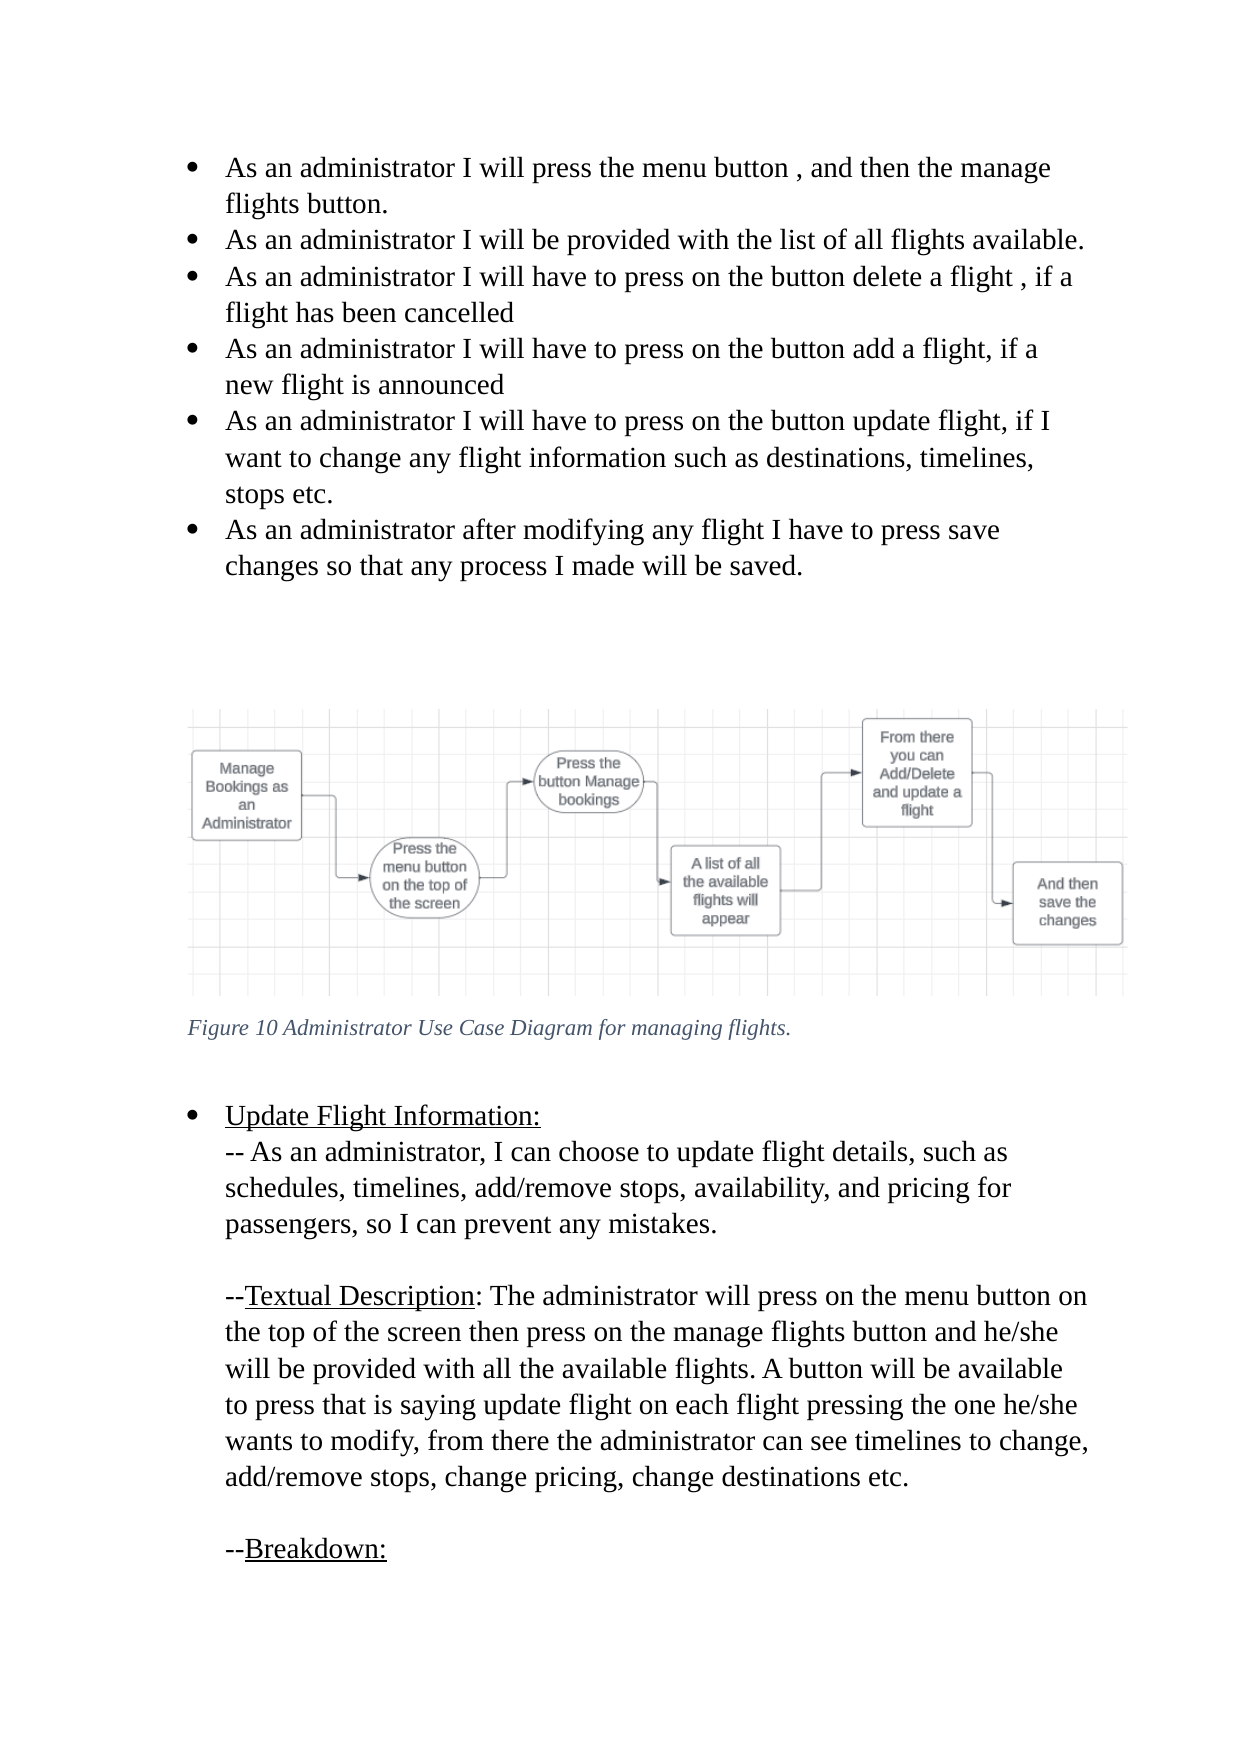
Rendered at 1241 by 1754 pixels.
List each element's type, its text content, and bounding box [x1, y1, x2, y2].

picture [187, 709, 1128, 996]
list -- As an administrator, I can choose to update flight details, such as schedules, timelines, add/remove stops, availability, and pricing for passengers, so I can prevent any mistakes. [225, 1134, 1090, 1240]
list As an administrator after modifying any flight I have to press save changes so that any process I made will be saved. [187, 512, 1090, 582]
list As an administrator I will have to press on the button add a flight, if a new flight is announced [187, 331, 1090, 401]
list As an administrator I will have to press on the button delete a flight , if a flight has been cancelled [187, 259, 1090, 328]
list --Breakdown: [225, 1531, 1090, 1565]
list As an administrator I will be provided with the list of all flights available. [187, 222, 1090, 256]
list Update Flight Information: [187, 1098, 1090, 1131]
list As an administrator I will press the menu button , and then the manage flights button. [187, 150, 1090, 220]
list As an administrator I will have to press on the button update flight, if I want to change any flight information such as destinations, timelines, stops etc. [187, 403, 1090, 509]
text Figure 10 Administrator Use Case Diagram for managing flights. [150, 1014, 1090, 1041]
list --Textual Description: The administrator will press on the menu button on the top of the screen then press on the manage flights button and he/she will be provided with all the available flights. A button will be available to press that is saying update flight on each flight pressing the one he/she wants to modify, from there the administrator can see timelines to change, add/remove stops, change pricing, change destinations etc. [225, 1278, 1090, 1493]
